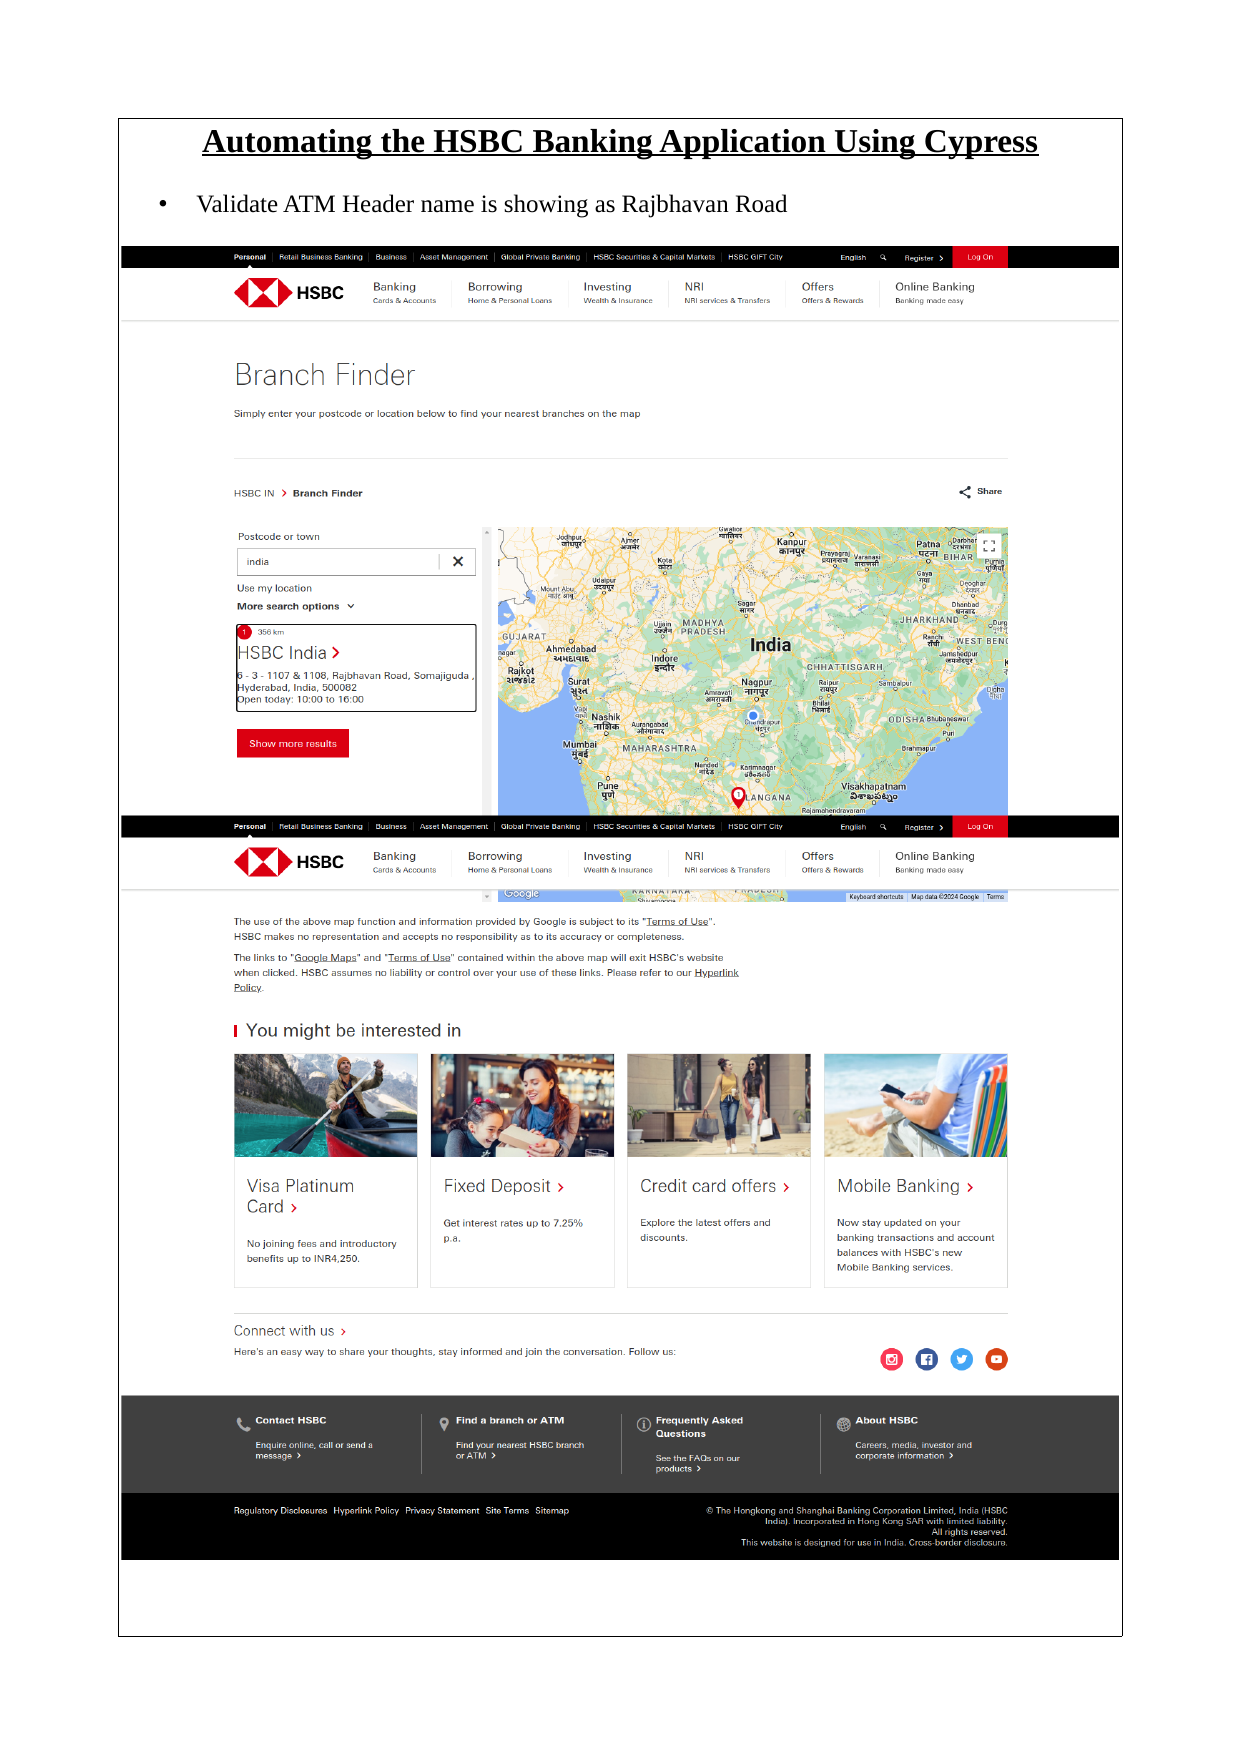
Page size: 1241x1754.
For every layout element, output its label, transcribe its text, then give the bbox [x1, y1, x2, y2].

picture [121, 246, 1119, 1560]
list Validate ATM Header name is showing as Rajbhavan Road [159, 189, 1119, 218]
